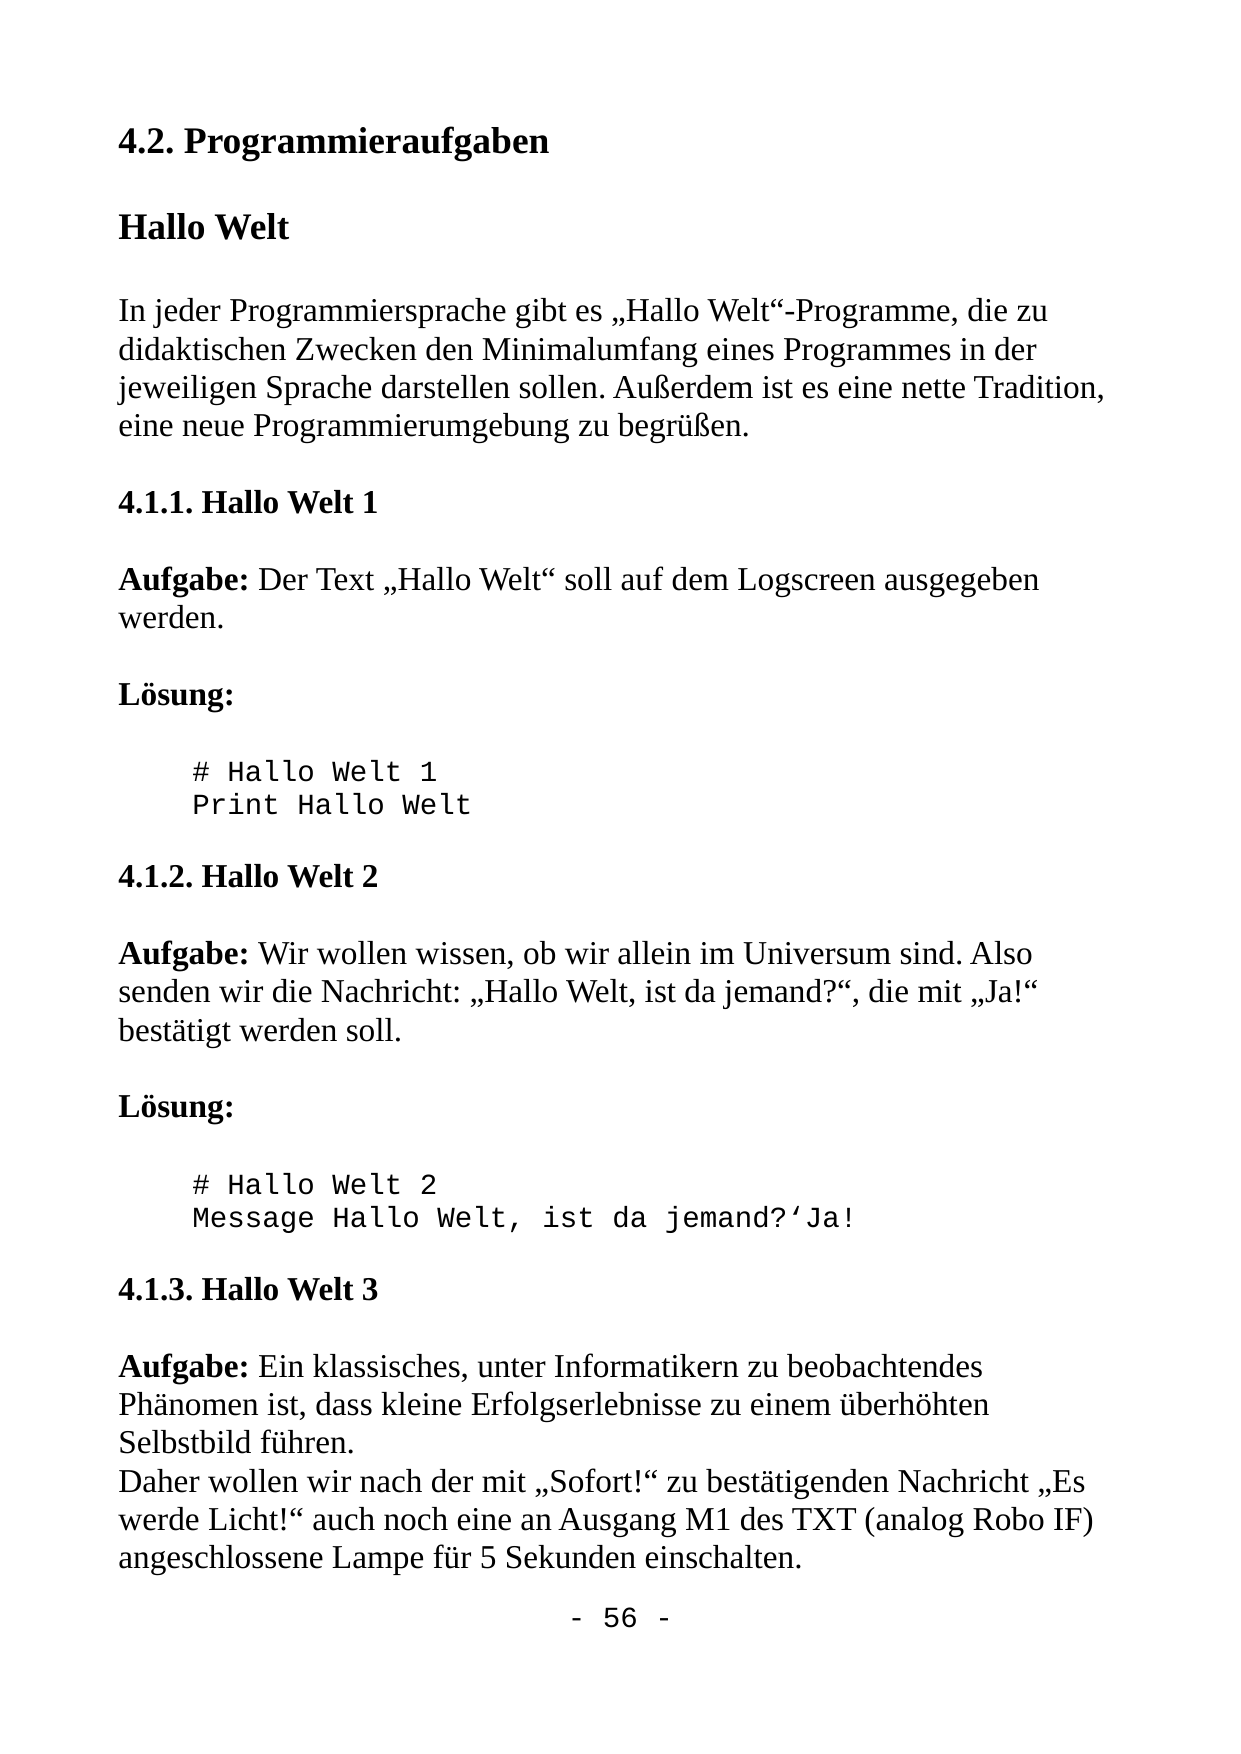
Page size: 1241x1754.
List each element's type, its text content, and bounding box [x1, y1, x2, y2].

text Lösung: [118, 674, 1122, 712]
text # Hallo Welt 2 [118, 1163, 1122, 1203]
text Lösung: [118, 1087, 1122, 1125]
text Daher wollen wir nach der mit „Sofort!“ zu bestätigenden Nachricht „Es werde Licht!“ auch noch eine an Ausgang M1 des TXT (analog Robo IF) angeschlossene Lampe für 5 Sekunden einschalten. [118, 1461, 1122, 1576]
text 4.2. Programmieraufgaben [118, 118, 1122, 161]
text Aufgabe: Der Text „Hallo Welt“ soll auf dem Logscreen ausgegeben werden. [118, 559, 1122, 636]
text Aufgabe: Ein klassisches, unter Informatikern zu beobachtendes Phänomen ist, dass kleine Erfolgserlebnisse zu einem überhöhten Selbstbild führen. [118, 1346, 1122, 1461]
text Aufgabe: Wir wollen wissen, ob wir allein im Universum sind. Also senden wir die Nachricht: „Hallo Welt, ist da jemand?“, die mit „Ja!“ bestätigt werden soll. [118, 933, 1122, 1048]
text 4.1.2. Hallo Welt 2 [118, 857, 1122, 895]
text Print Hallo Welt [118, 791, 1122, 823]
text 4.1.3. Hallo Welt 3 [118, 1269, 1122, 1307]
text In jeder Programmiersprache gibt es „Hallo Welt“-Programme, die zu didaktischen Zwecken den Minimalumfang eines Programmes in der jeweiligen Sprache darstellen sollen. Außerdem ist es eine nette Tradition, eine neue Programmierumgebung zu begrüßen. [118, 291, 1122, 444]
text Message Hallo Welt, ist da jemand?‘Ja! [118, 1203, 1122, 1236]
text 4.1.1. Hallo Welt 1 [118, 482, 1122, 521]
text Hallo Welt [118, 204, 1122, 247]
text # Hallo Welt 1 [118, 751, 1122, 791]
